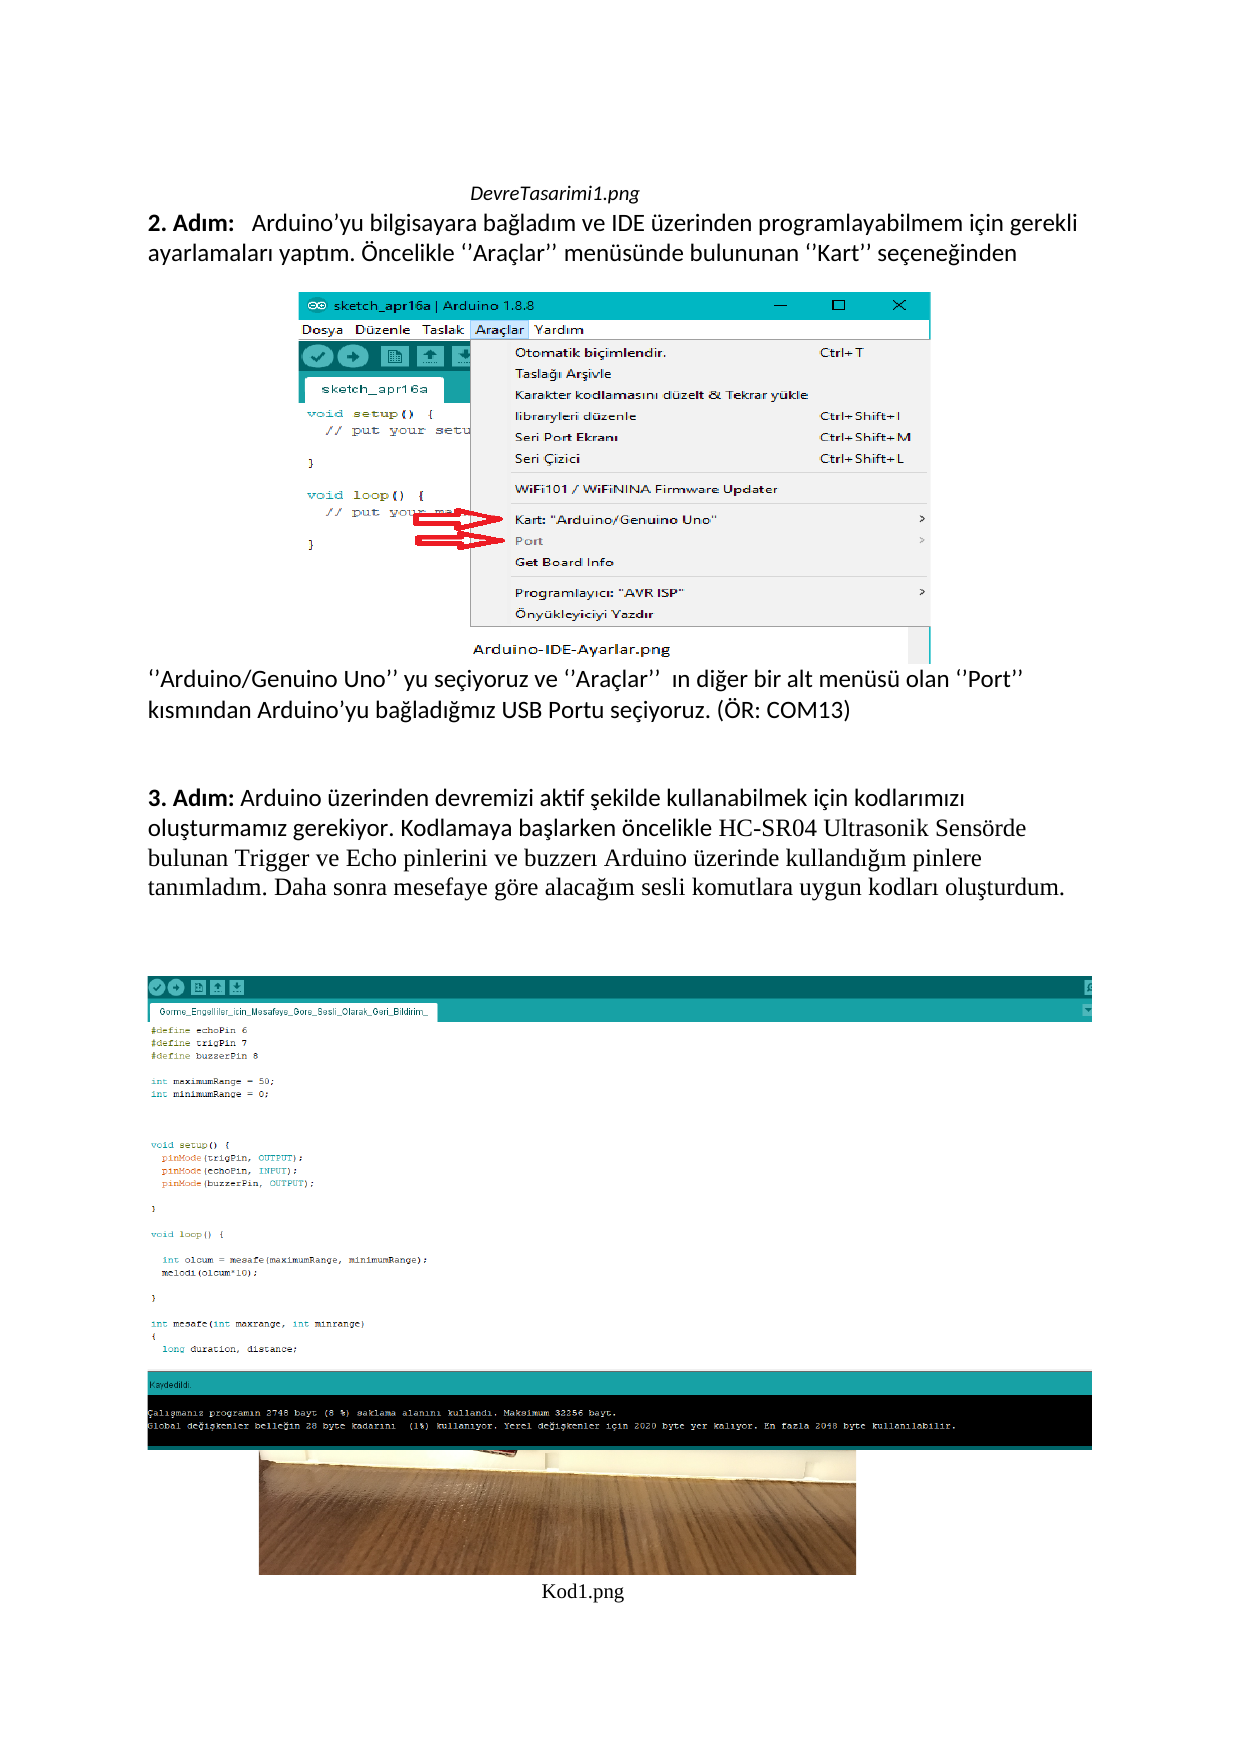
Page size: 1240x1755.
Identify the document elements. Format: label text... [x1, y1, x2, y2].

text 3. Adım: Arduino üzerinden devremizi aktif şekilde kullanabilmek için kodlarımızı oluşturmamız gerekiyor. Kodlamaya başlarken öncelikle HC-SR04 Ultrasonik Sensörde bulunan Trigger ve Echo pinlerini ve buzzerı Arduino üzerinde kullandığım pinlere tanımladım. Daha sonra mesefaye göre alacağım sesli komutlara uygun kodları oluşturdum. [148, 782, 1092, 901]
text Kod1.png [148, 1450, 1092, 1604]
text [148, 958, 1092, 975]
text DevreTasarimi1.png [148, 176, 1092, 207]
text 2. Adım: Arduino’yu bilgisayara bağladım ve IDE üzerinden programlayabilmem için gerekli ayarlamaları yaptım. Öncelikle ‘’Araçlar’’ menüsünde bulununan ‘’Kart’’ seçeneğinden ‘’Arduino/Genuino Uno’’ yu seçiyoruz ve ‘’Araçlar’’ ın diğer bir alt menüsü olan ‘’Port’’ kısmından Arduino’yu bağladığmız USB Portu seçiyoruz. (ÖR: COM13) [148, 207, 1092, 724]
